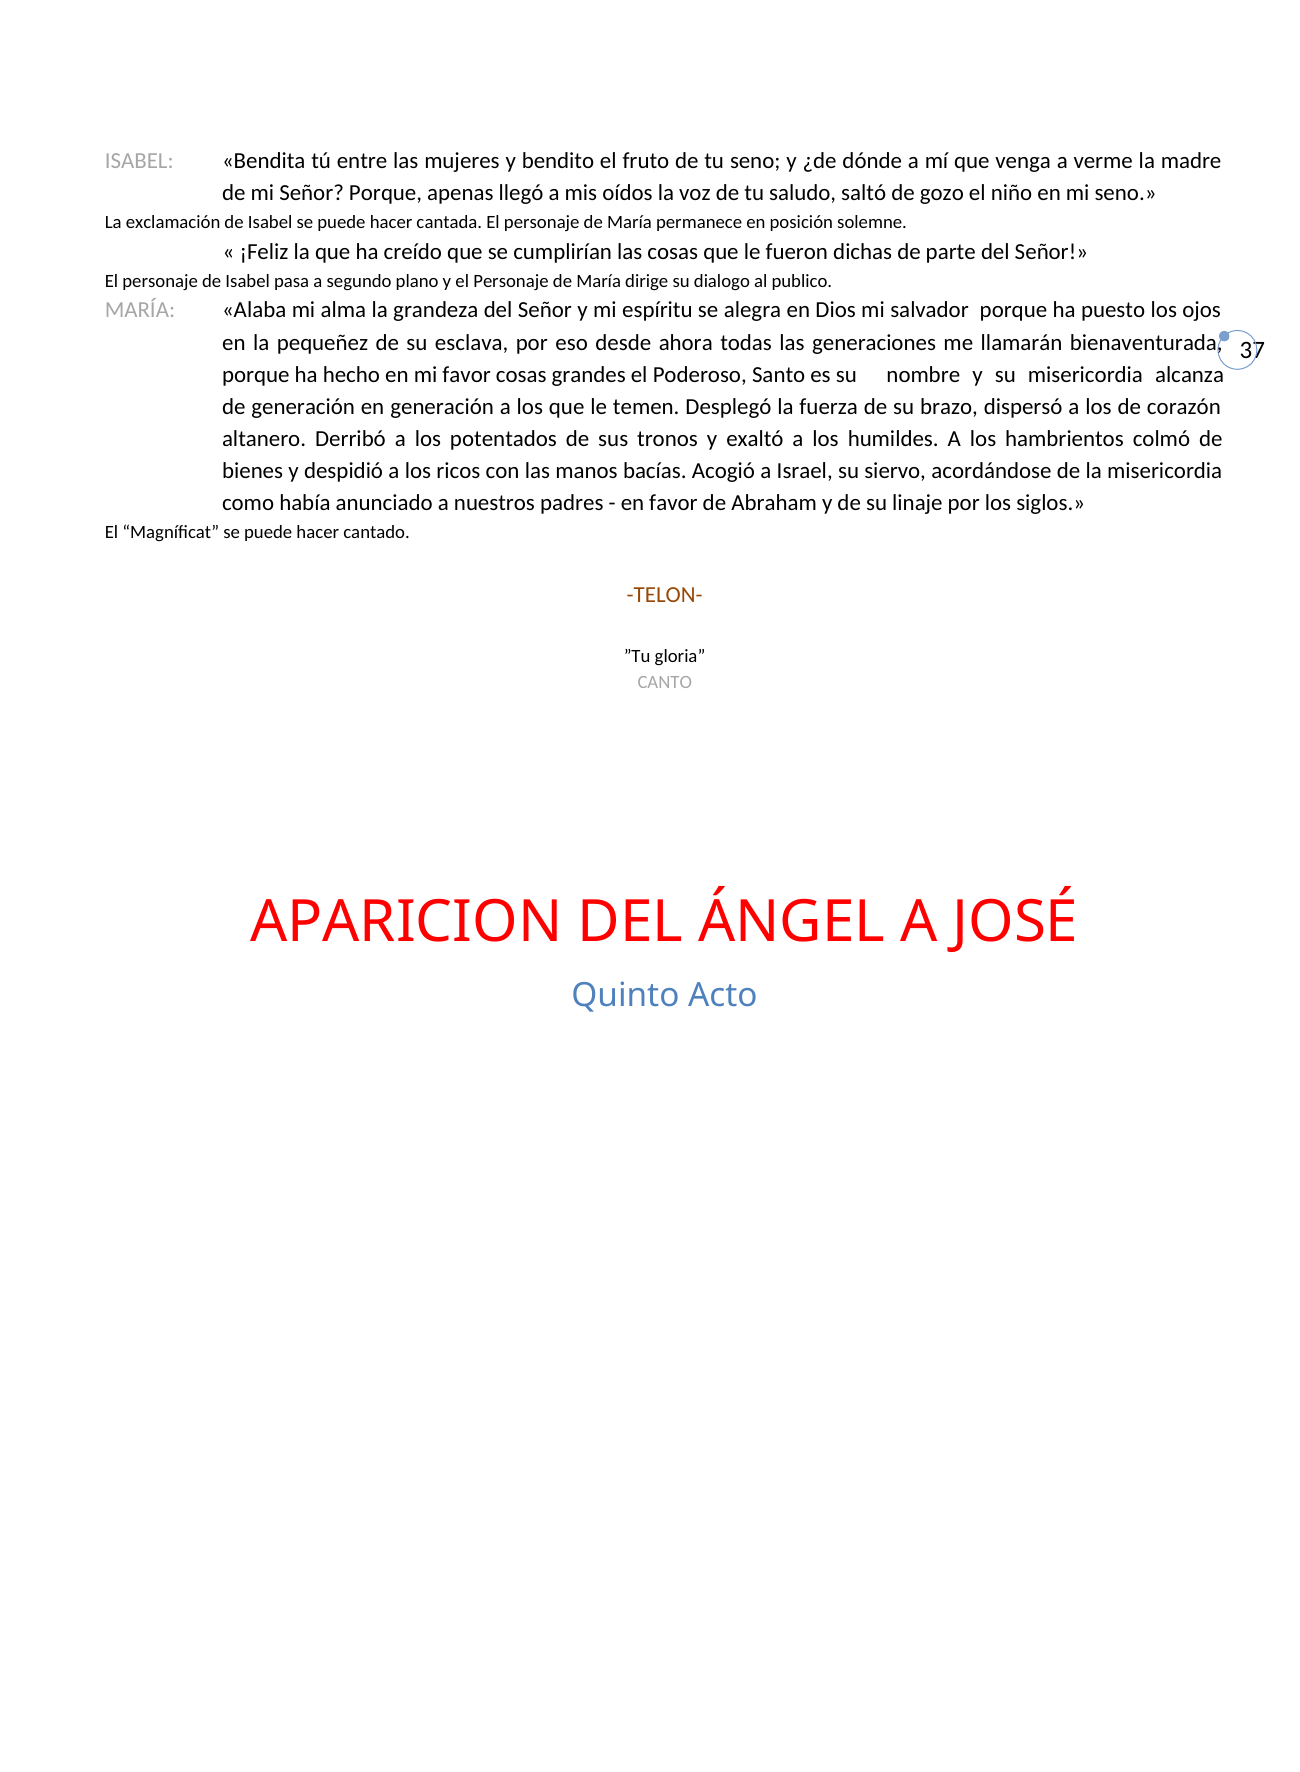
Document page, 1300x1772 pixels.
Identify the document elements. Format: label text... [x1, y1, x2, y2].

text La exclamación de Isabel se puede hacer cantada. El personaje de María permanece en posición solemne. [104, 211, 1224, 233]
text -TELON- [104, 580, 1224, 608]
text « ¡Feliz la que ha creído que se cumplirían las cosas que le fueron dichas de parte del Señor!» [104, 237, 1224, 265]
text El personaje de Isabel pasa a segundo plano y el Personaje de María dirige su dialogo al publico. [104, 269, 1224, 292]
text Quinto Acto [104, 971, 1224, 1016]
text CANTO [104, 670, 1224, 693]
text ”Tu gloria” [104, 644, 1224, 667]
text ISABEL: «Bendita tú entre las mujeres y bendito el fruto de tu seno; y ¿de dónde a mí que venga a verme la madre de mi Señor? Porque, apenas llegó a mis oídos la voz de tu saludo, saltó de gozo el niño en mi seno.» [104, 146, 1224, 206]
text APARICION DEL ÁNGEL A JOSÉ [104, 879, 1224, 959]
text MARÍA: «Alaba mi alma la grandeza del Señor y mi espíritu se alegra en Dios mi salvador porque ha puesto los ojos en la pequeñez de su esclava, por eso desde ahora todas las generaciones me llamarán bienaventurada, porque ha hecho en mi favor cosas grandes el Poderoso, Santo es su nombre y su misericordia alcanza de generación en generación a los que le temen. Desplegó la fuerza de su brazo, dispersó a los de corazón altanero. Derribó a los potentados de sus tronos y exaltó a los humildes. A los hambrientos colmó de bienes y despidió a los ricos con las manos bacías. Acogió a Israel, su siervo, acordándose de la misericordia como había anunciado a nuestros padres - en favor de Abraham y de su linaje por los siglos.» [104, 295, 1224, 517]
text El “Magníficat” se puede hacer cantado. [104, 521, 1224, 544]
